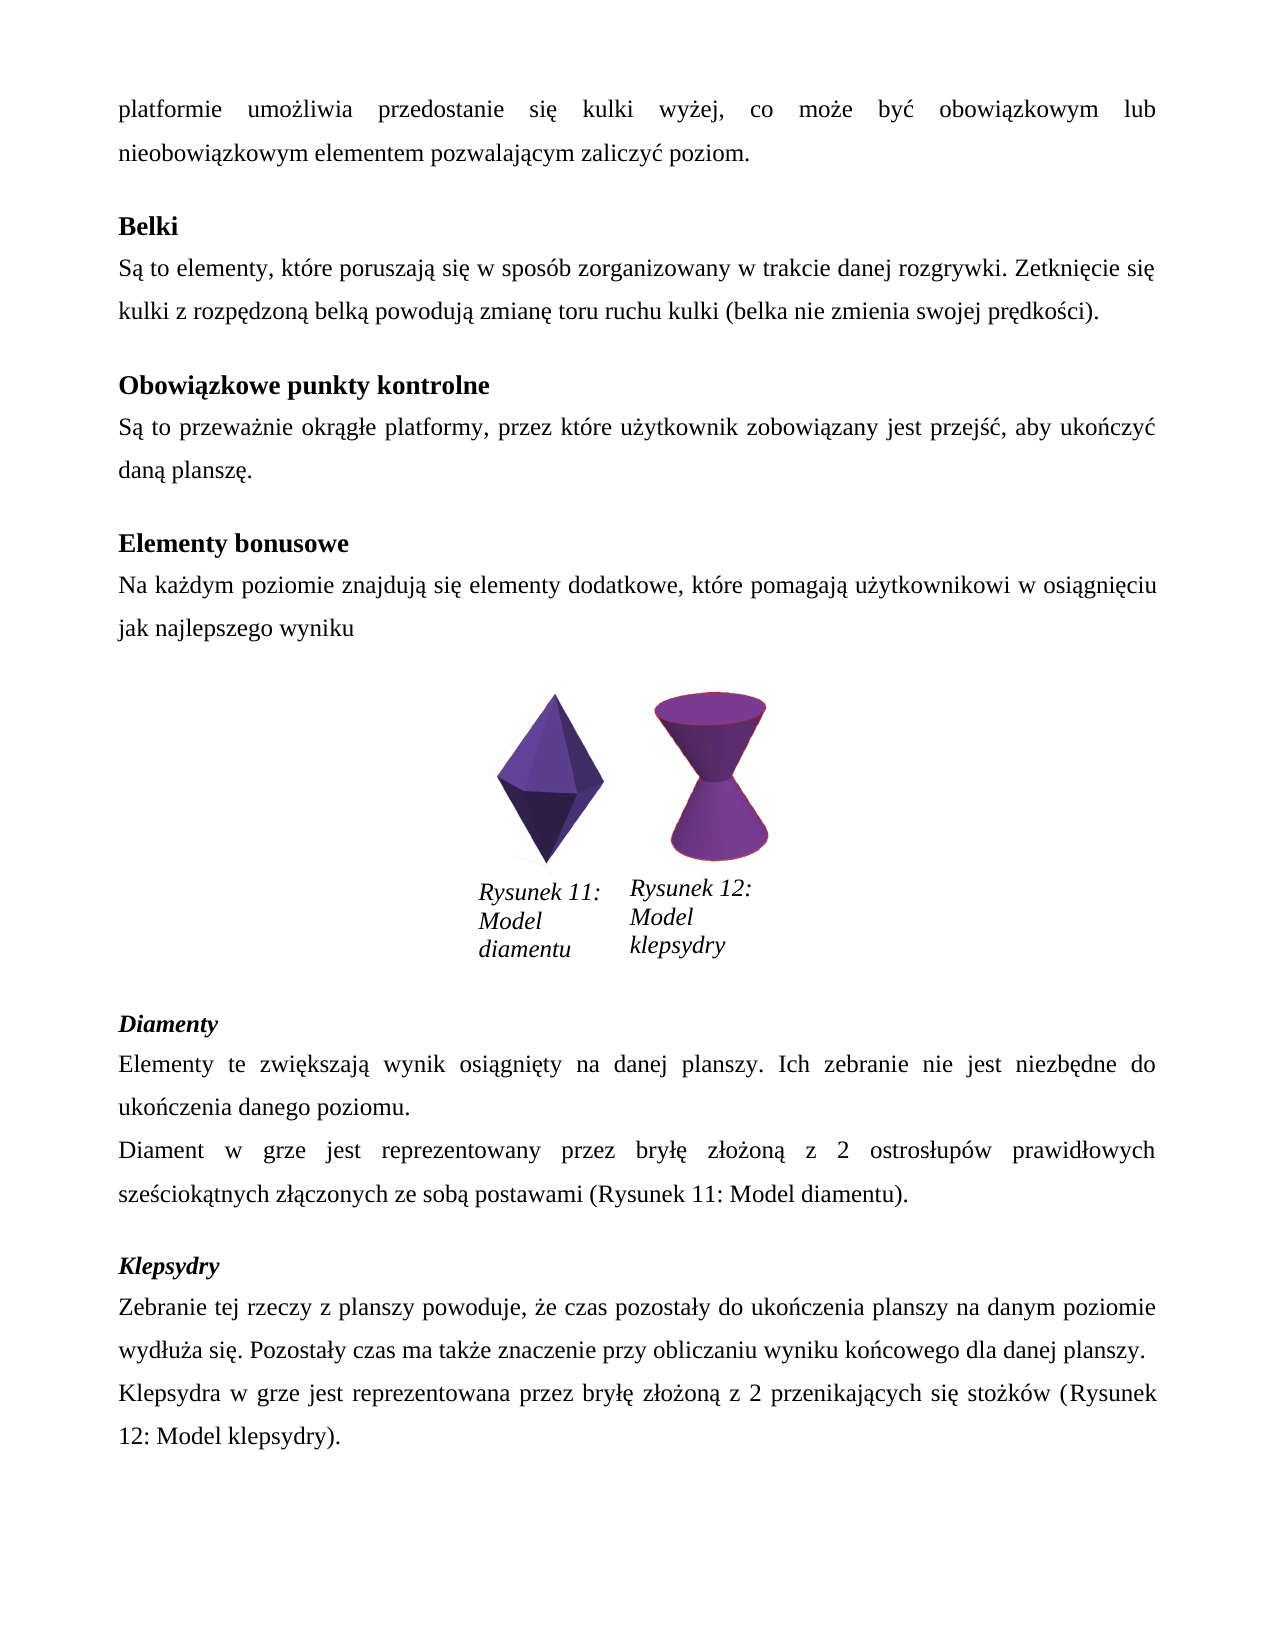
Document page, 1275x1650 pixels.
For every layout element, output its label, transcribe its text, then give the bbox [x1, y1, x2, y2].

list Zebranie tej rzeczy z planszy powoduje, że czas pozostały do ukończenia planszy na danym poziomie wydłuża się. Pozostały czas ma także znaczenie przy obliczaniu wyniku końcowego dla danej planszy. [118, 1292, 1157, 1364]
list platformie umożliwia przedostanie się kulki wyżej, co może być obowiązkowym lub nieobowiązkowym elementem pozwalającym zaliczyć poziom. [118, 94, 1157, 166]
list Klepsydra w grze jest reprezentowana przez bryłę złożoną z 2 przenikających się stożków (Rysunek 12: Model klepsydry). [118, 1378, 1157, 1450]
list Na każdym poziomie znajdują się elementy dodatkowe, które pomagają użytkownikowi w osiągnięciu jak najlepszego wyniku [118, 570, 1157, 642]
list Są to elementy, które poruszają się w sposób zorganizowany w trakcie danej rozgrywki. Zetknięcie się kulki z rozpędzoną belką powodują zmianę toru ruchu kulki (belka nie zmienia swojej prędkości). [118, 253, 1157, 325]
text Diamenty [118, 1009, 1157, 1037]
text Obowiązkowe punkty kontrolne [118, 369, 1157, 400]
text Elementy bonusowe [118, 527, 1157, 559]
list Rysunek 12: Model klepsydry [629, 671, 797, 959]
text Belki [118, 210, 1157, 241]
list Diament w grze jest reprezentowany przez bryłę złożoną z 2 ostrosłupów prawidłowych sześciokątnych złączonych ze sobą postawami (Rysunek 11: Model diamentu). [118, 1136, 1157, 1207]
text Klepsydry [118, 1251, 1157, 1280]
list Są to przeważnie okrągłe platformy, przez które użytkownik zobowiązany jest przejść, aby ukończyć daną planszę. [118, 412, 1157, 484]
list Elementy te zwiększają wynik osiągnięty na danej planszy. Ich zebranie nie jest niezbędne do ukończenia danego poziomu. [118, 1049, 1157, 1121]
picture [638, 680, 791, 874]
list Rysunek 11: Model diamentu [478, 877, 626, 963]
picture [476, 682, 628, 877]
